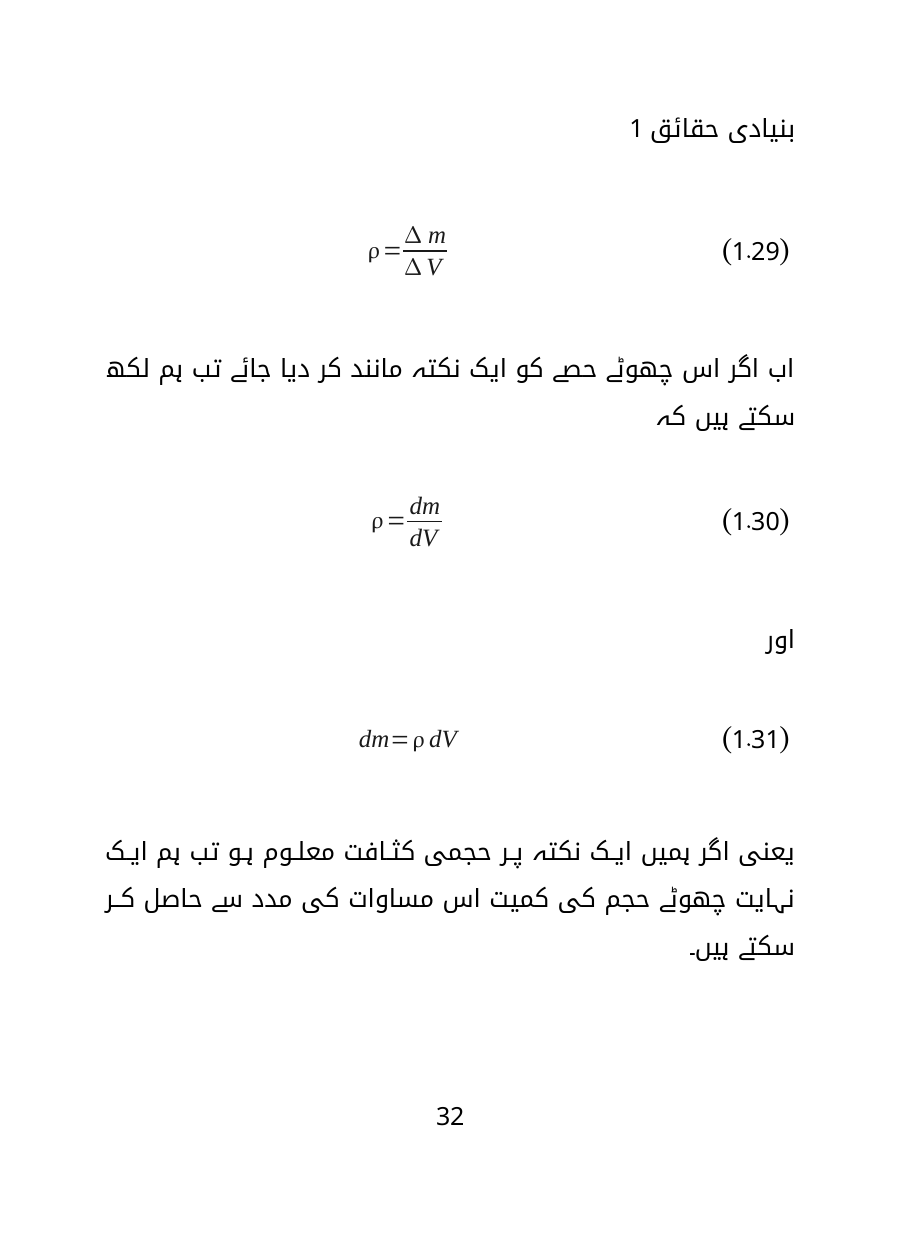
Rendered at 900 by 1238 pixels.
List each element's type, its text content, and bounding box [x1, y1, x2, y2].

table_header [105, 487, 700, 570]
table_header (1.31) [702, 711, 795, 782]
table_header [105, 216, 702, 299]
text اب اگر اس چھوٹے حصے کو ایک نکتہ مانند کر دیا جائے تب ہم لکھ سکتے ہیں کہ [105, 346, 795, 441]
text یعنی اگر ہمیں ایک نکتہ پر حجمی کثافت معلوم ہو تب ہم ایک نہایت چھوٹے حجم کی کمیت اس مساوات کی مدد سے حاصل کر سکتے ہیں۔ [105, 828, 795, 971]
table_header [105, 711, 702, 782]
table_header (1.29) [702, 216, 795, 299]
table_header (1.30) [700, 487, 795, 570]
text اور [105, 617, 795, 664]
